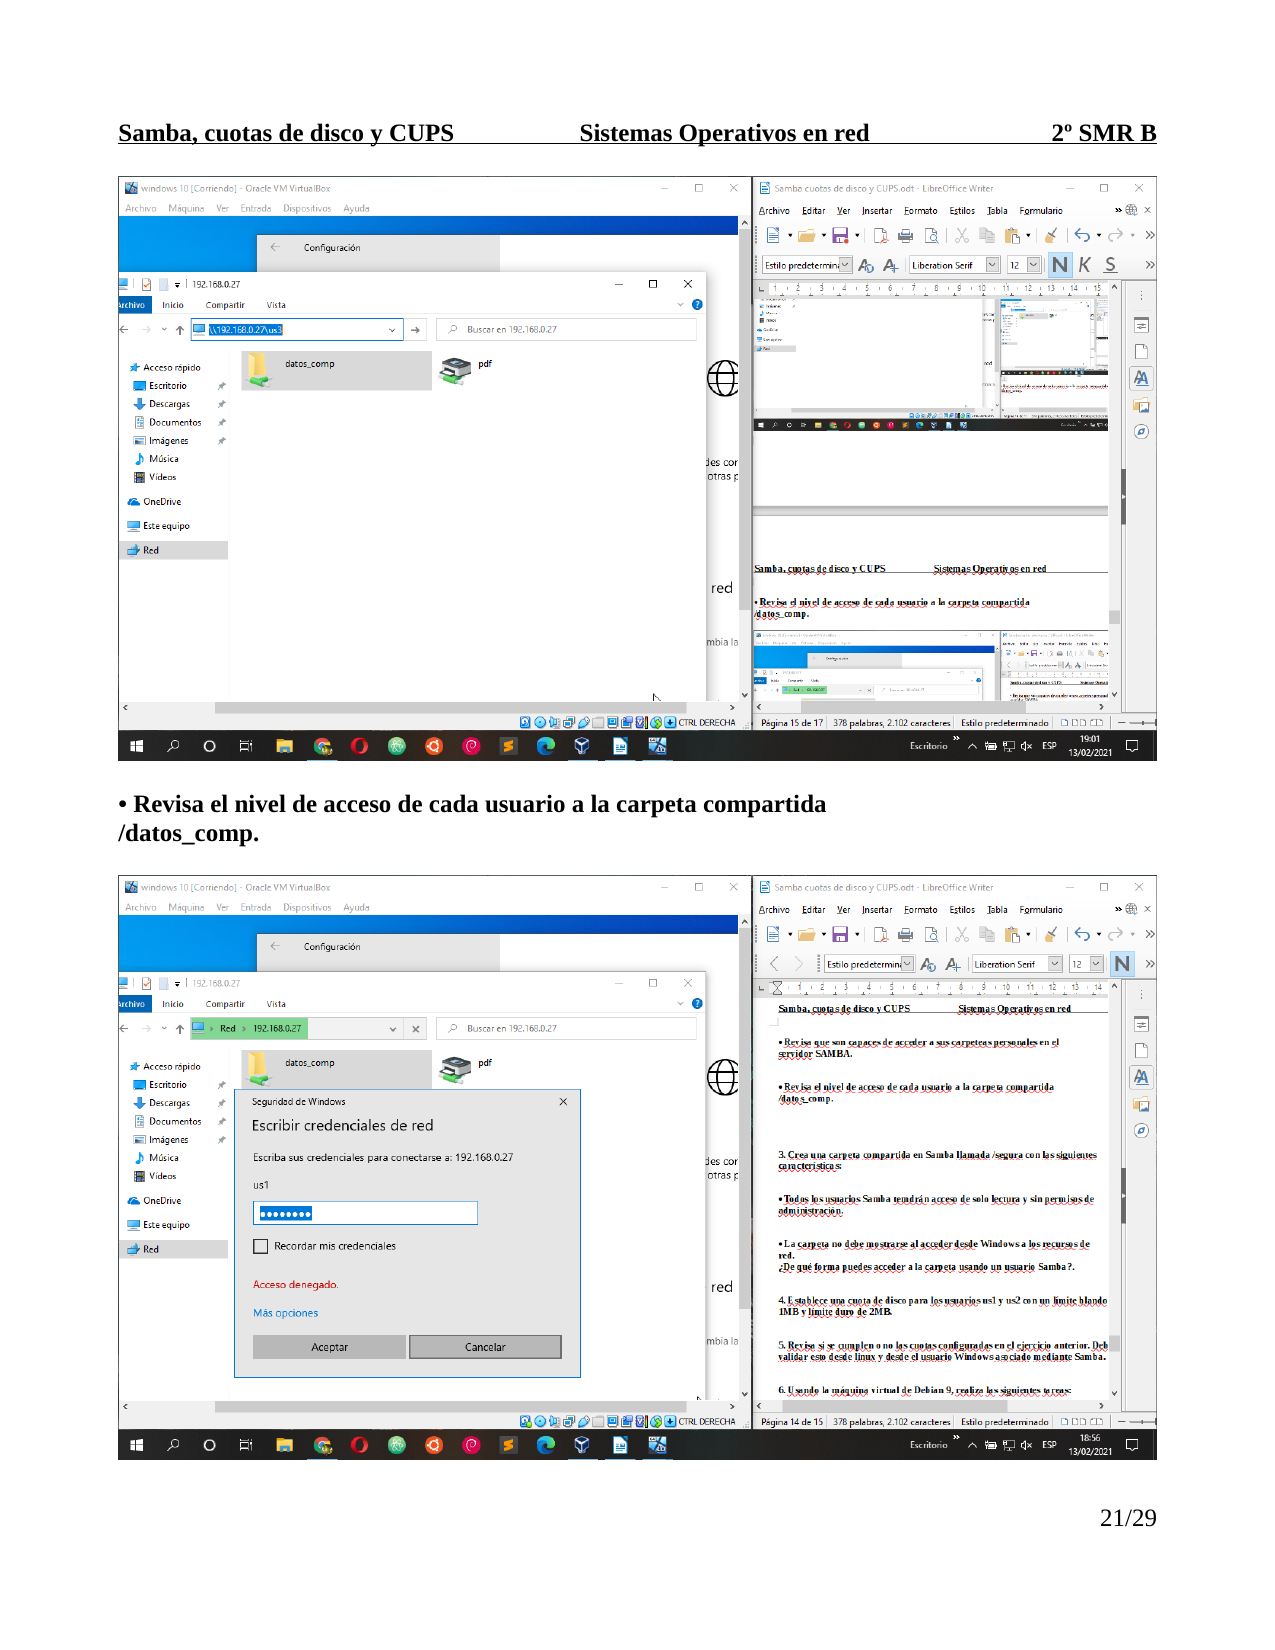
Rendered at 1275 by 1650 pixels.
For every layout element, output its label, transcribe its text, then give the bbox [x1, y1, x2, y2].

picture [118, 875, 1157, 1460]
text /datos_comp. [118, 818, 1157, 847]
picture [118, 176, 1157, 761]
text • Revisa el nivel de acceso de cada usuario a la carpeta compartida [118, 789, 1157, 818]
